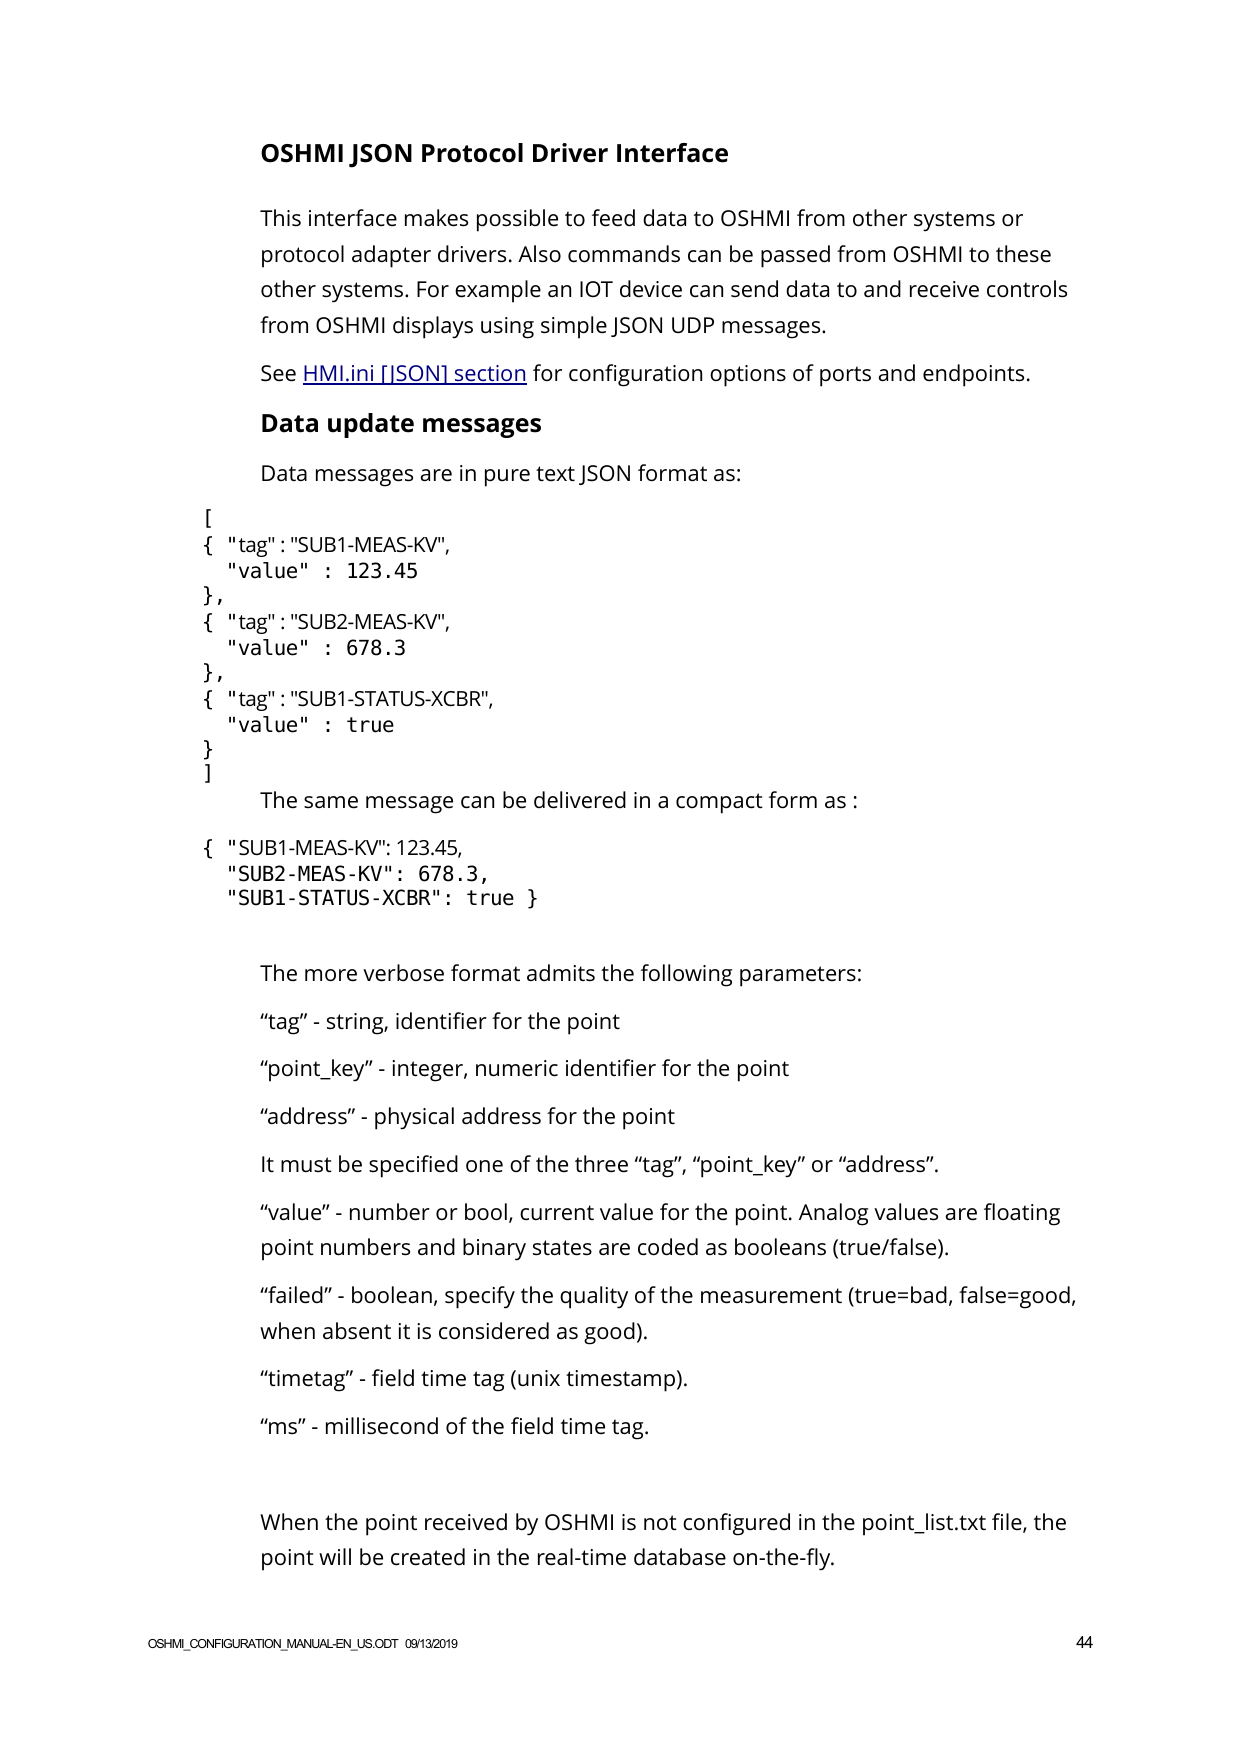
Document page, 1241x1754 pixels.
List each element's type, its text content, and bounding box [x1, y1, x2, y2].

text The more verbose format admits the following parameters: [260, 958, 1093, 988]
text It must be specified one of the three “tag”, “point_key” or “address”. [260, 1149, 1093, 1178]
text “value” - number or bool, current value for the point. Analog values are floating point numbers and binary states are coded as booleans (true/false). [260, 1196, 1093, 1262]
text When the point received by OSHMI is not configured in the point_list.txt file, the point will be created in the real-time database on-the-fly. [260, 1506, 1093, 1572]
text }, [202, 583, 1093, 607]
text { "SUB1-MEAS-KV": 123.45, [202, 833, 1093, 862]
subtitle OSHMI JSON Protocol Driver Interface [260, 136, 1093, 170]
text }, [202, 660, 1093, 684]
text This interface makes possible to feed data to OSHMI from other systems or protocol adapter drivers. Also commands can be passed from OSHMI to these other systems. For example an IOT device can send data to and receive controls from OSHMI displays using simple JSON UDP messages. [260, 203, 1093, 340]
text "SUB1-STATUS-XCBR": true } [202, 886, 1093, 910]
text { "tag" : "SUB1-MEAS-KV", [202, 530, 1093, 559]
text [ [202, 506, 1093, 530]
text { "tag" : "SUB1-STATUS-XCBR", [202, 684, 1093, 713]
text "value" : true [202, 713, 1093, 737]
text { "tag" : "SUB2-MEAS-KV", [202, 607, 1093, 636]
text Data messages are in pure text JSON format as: [260, 458, 1093, 488]
text Data update messages [260, 406, 1093, 439]
text } [202, 737, 1093, 761]
text The same message can be delivered in a compact form as : [260, 786, 1093, 815]
text “failed” - boolean, specify the quality of the measurement (true=bad, false=good, when absent it is considered as good). [260, 1280, 1093, 1345]
text “address” - physical address for the point [260, 1101, 1093, 1131]
text “point_key” - integer, numeric identifier for the point [260, 1053, 1093, 1083]
text “ms” - millisecond of the field time tag. [260, 1411, 1093, 1441]
text See HMI.ini [JSON] section for configuration options of ports and endpoints. [260, 358, 1093, 388]
text "value" : 678.3 [202, 636, 1093, 660]
text "value" : 123.45 [202, 559, 1093, 583]
text “timetag” - field time tag (unix timestamp). [260, 1363, 1093, 1393]
text ] [202, 761, 1093, 786]
text "SUB2-MEAS-KV": 678.3, [202, 862, 1093, 886]
text “tag” - string, identifier for the point [260, 1006, 1093, 1035]
